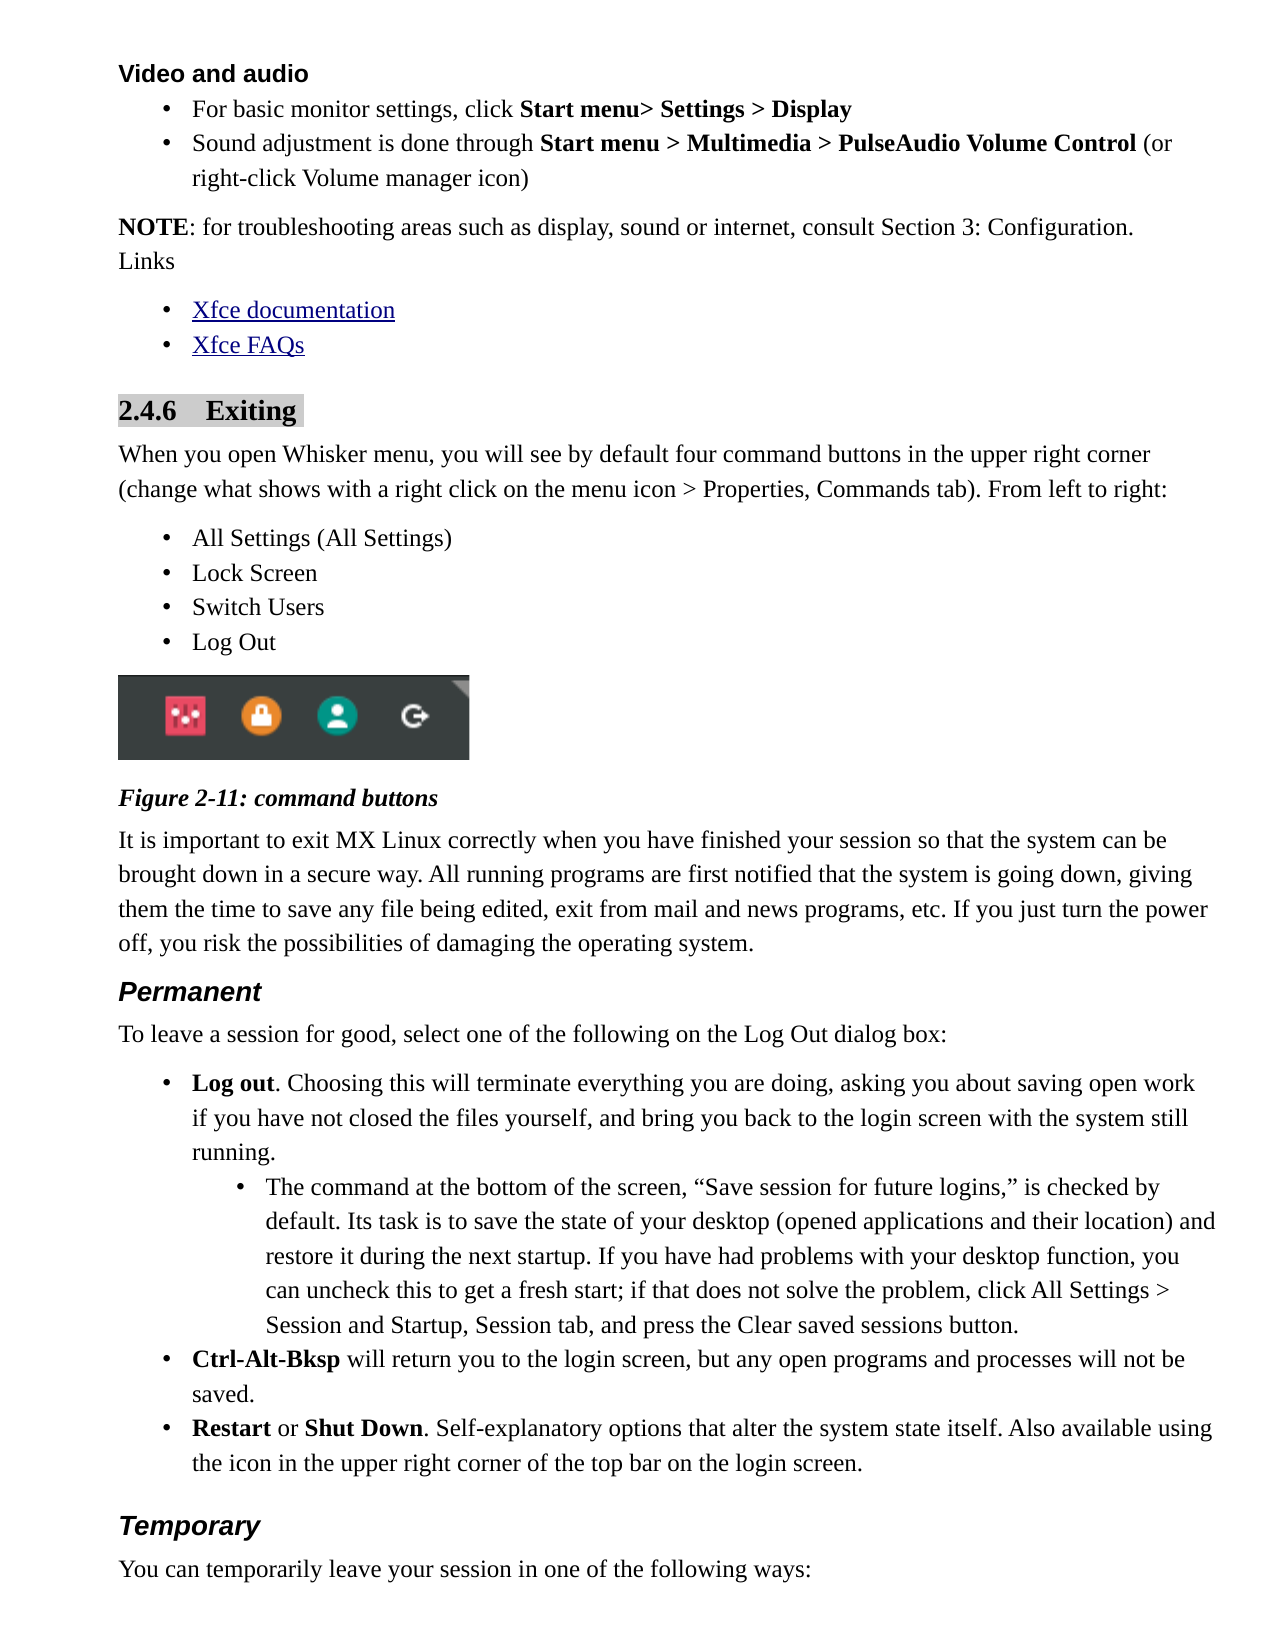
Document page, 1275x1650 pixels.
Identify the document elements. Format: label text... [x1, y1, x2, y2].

list Sound adjustment is done through Start menu > Multimedia > PulseAudio Volume Control (or right-click Volume manager icon) [162, 128, 1216, 192]
text When you open Whisker menu, you will see by default four command buttons in the upper right corner (change what shows with a right click on the menu icon > Properties, Commands tab). From left to right: [118, 439, 1216, 503]
list Xfce documentation [162, 295, 1216, 324]
text Figure 2-11: command buttons [118, 783, 1216, 812]
list All Settings (All Settings) [162, 523, 1216, 552]
list Ctrl-Alt-Bksp will return you to the login screen, but any open programs and processes will not be saved. [162, 1344, 1216, 1408]
list Restart or Shut Down. Self-explanatory options that alter the system state itself. Also available using the icon in the upper right corner of the top bar on the login screen. [162, 1413, 1216, 1477]
subtitle Permanent [118, 975, 1216, 1007]
subtitle 2.4.6 Exiting [118, 393, 1216, 427]
list Switch Users [162, 592, 1216, 621]
text It is important to exit MX Linux correctly when you have finished your session so that the system can be brought down in a secure way. All running programs are first notified that the system is going down, giving them the time to save any file being edited, exit from mail and news programs, etc. If you just turn the power off, you risk the possibilities of damaging the operating system. [118, 825, 1216, 957]
list Lock Screen [162, 558, 1216, 586]
subtitle Video and audio [118, 59, 1216, 88]
list Xfce FAQs [162, 330, 1216, 359]
list Log Out [162, 627, 1216, 655]
list The command at the bottom of the screen, “Save session for future logins,” is checked by default. Its task is to save the state of your desktop (opened applications and their location) and restore it during the next startup. If you have had problems with your desktop function, you can uncheck this to get a fresh start; if that does not solve the problem, click All Settings > Session and Startup, Session tab, and press the Clear saved sessions button. [236, 1172, 1216, 1339]
list Log out. Choosing this will terminate everything you are doing, asking you about saving open work if you have not closed the files yourself, and bring you back to the login screen with the system still running. [162, 1068, 1216, 1166]
text Links [118, 246, 1216, 275]
text NOTE: for troubleshooting areas such as display, sound or internet, consult Section 3: Configuration. [118, 212, 1216, 241]
subtitle Temporary [118, 1509, 1216, 1541]
text To leave a session for good, select one of the following on the Log Out dialog box: [118, 1019, 1216, 1048]
list For basic monitor settings, click Start menu> Settings > Display [162, 94, 1216, 123]
text You can temporarily leave your session in one of the following ways: [118, 1554, 1216, 1582]
picture [118, 675, 470, 760]
